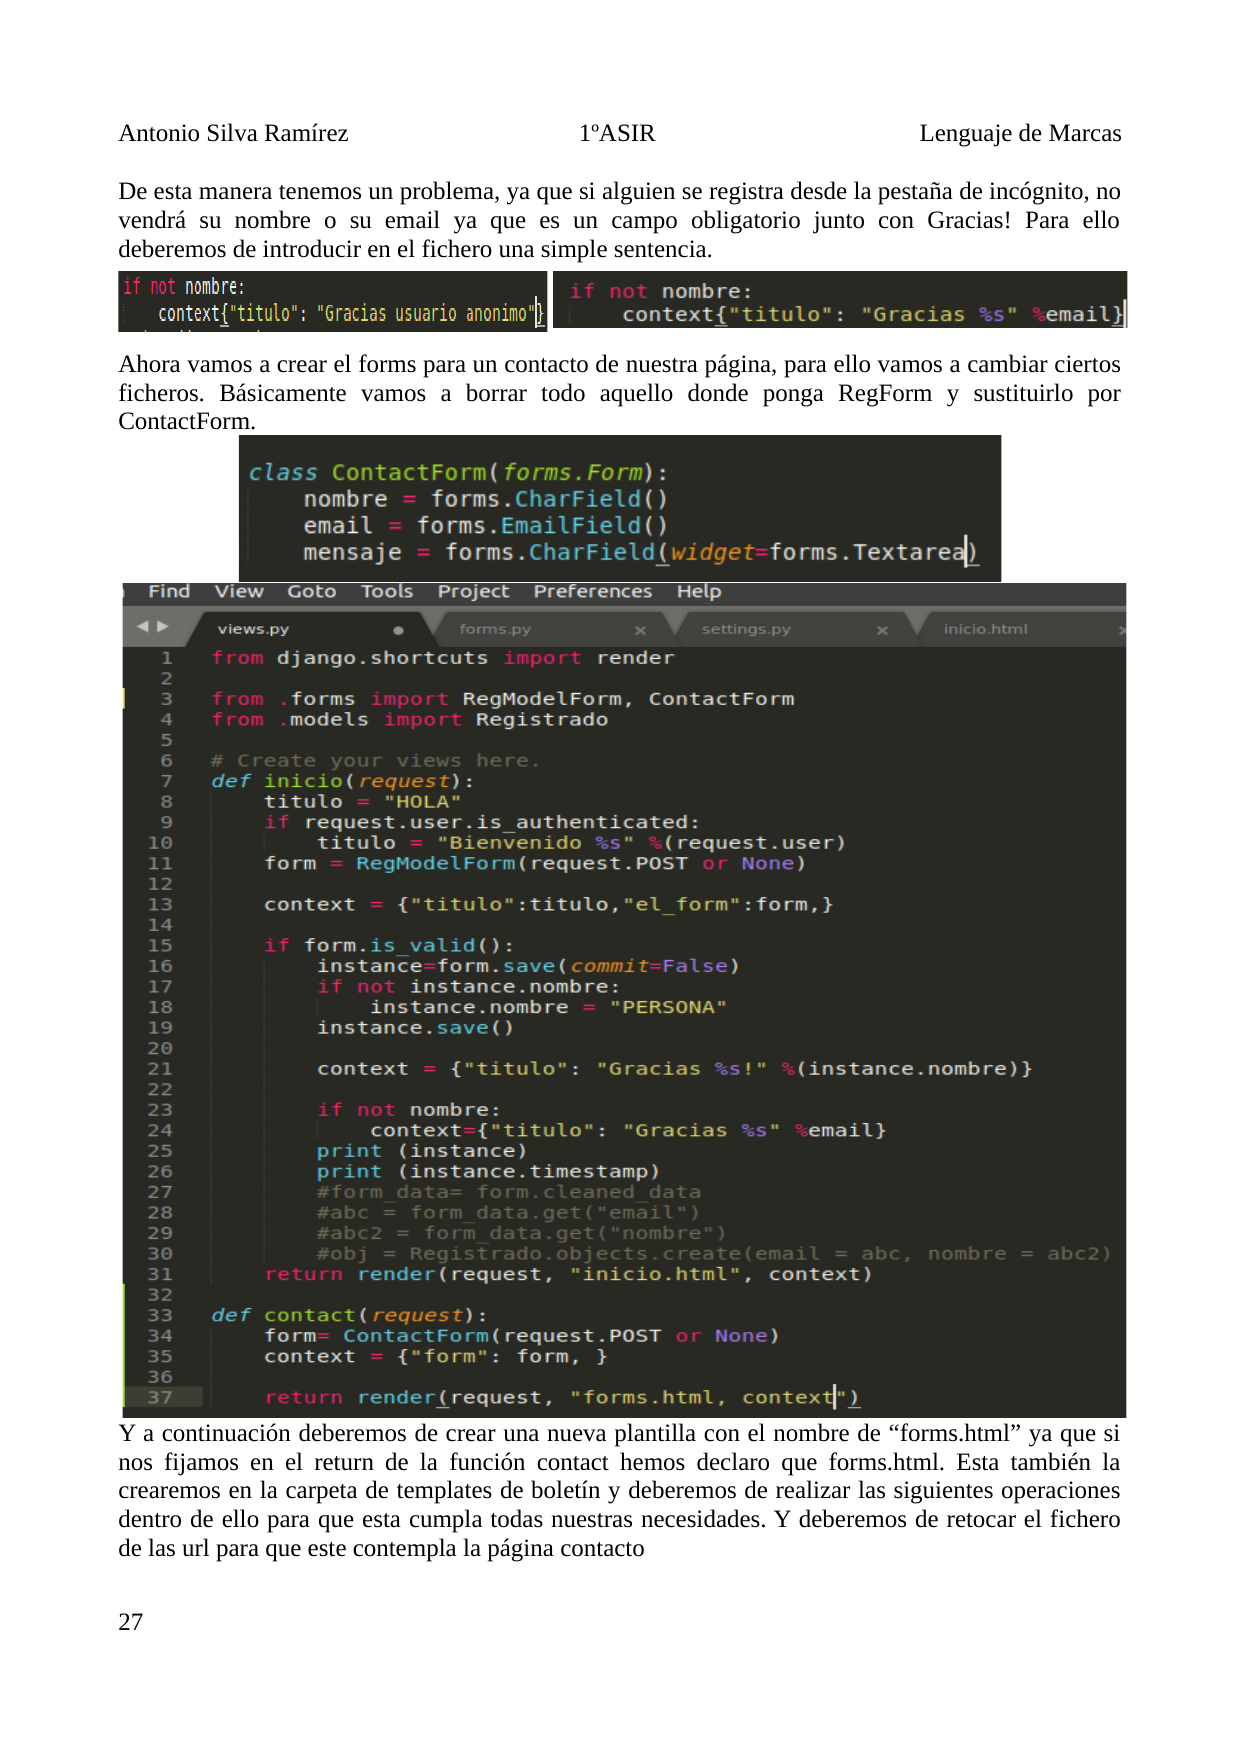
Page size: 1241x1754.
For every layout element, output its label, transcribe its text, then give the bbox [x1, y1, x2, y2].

text De esta manera tenemos un problema, ya que si alguien se registra desde la pestaña de incógnito, no vendrá su nombre o su email ya que es un campo obligatorio junto con Gracias! Para ello deberemos de introducir en el fichero una simple sentencia. [118, 176, 1122, 263]
picture [553, 271, 1128, 328]
text Ahora vamos a crear el forms para un contacto de nuestra página, para ello vamos a cambiar ciertos ficheros. Básicamente vamos a borrar todo aquello donde ponga RegForm y sustituirlo por ContactForm. [118, 349, 1122, 435]
picture [238, 435, 1002, 582]
picture [122, 583, 1127, 1418]
picture [118, 271, 548, 332]
text Y a continuación deberemos de crear una nueva plantilla con el nombre de “forms.html” ya que si nos fijamos en el return de la función contact hemos declaro que forms.html. Esta también la crearemos en la carpeta de templates de boletín y deberemos de realizar las siguientes operaciones dentro de ello para que esta cumpla todas nuestras necesidades. Y deberemos de retocar el fichero de las url para que este contempla la página contacto [118, 579, 1122, 1562]
